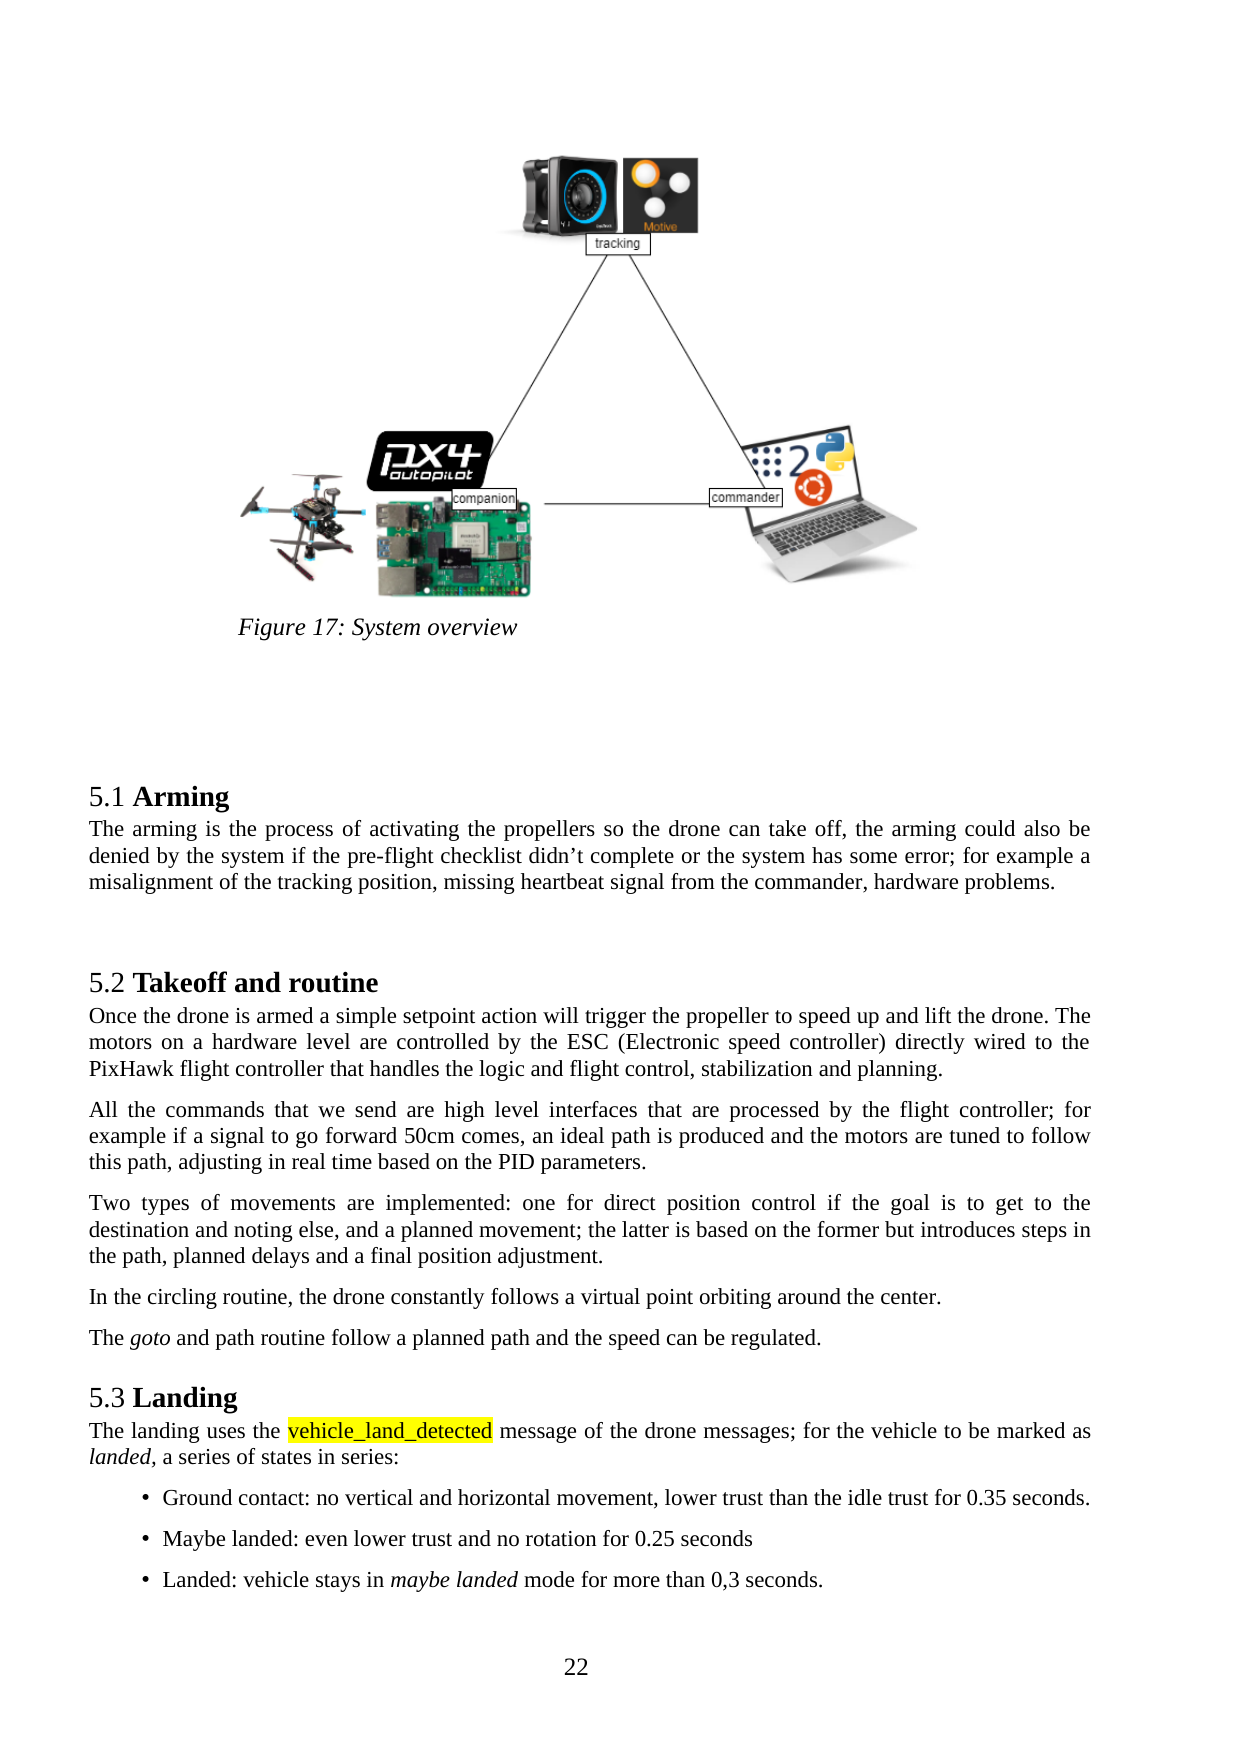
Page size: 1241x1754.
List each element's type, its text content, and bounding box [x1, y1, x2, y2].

picture [237, 145, 945, 607]
subtitle 5.1 Arming [88, 779, 1093, 812]
subtitle 5.3 Landing [88, 1380, 1093, 1414]
list All the commands that we send are high level interfaces that are processed by the flight controller; for example if a signal to go forward 50cm comes, an ideal path is produced and the motors are tuned to follow this path, adjusting in real time based on the PID parameters. [88, 1096, 1093, 1175]
list The landing uses the vehicle_land_detected message of the drone messages; for the vehicle to be marked as landed, a series of states in series: [88, 1417, 1093, 1469]
list Maybe landed: even lower trust and no rotation for 0.25 seconds [142, 1525, 1093, 1551]
list Landed: vehicle stays in maybe landed mode for more than 0,3 seconds. [142, 1566, 1093, 1619]
list Ground contact: no vertical and horizontal movement, lower trust than the idle trust for 0.35 seconds. [142, 1484, 1093, 1511]
list Figure 17: System overview [238, 607, 945, 641]
list Once the drone is armed a simple setpoint action will trigger the propeller to speed up and lift the drone. The motors on a hardware level are controlled by the ESC (Electronic speed controller) directly wired to the PixHawk flight controller that handles the logic and flight control, stabilization and planning. [88, 1002, 1093, 1081]
subtitle 5.2 Takeoff and routine [88, 966, 1093, 999]
list The arming is the process of activating the propellers so the drone can take off, the arming could also be denied by the system if the pre-flight checklist didn’t complete or the system has some error; for example a misalignment of the tracking position, missing heartbeat signal from the commander, hardware problems. [88, 816, 1093, 894]
list Two types of movements are implemented: one for direct position control if the goal is to get to the destination and noting else, and a planned movement; the latter is based on the former but introduces steps in the path, planned delays and a final position adjustment. [88, 1189, 1093, 1268]
list The goto and path routine follow a planned path and the speed can be regulated. [88, 1324, 1093, 1350]
list In the circling routine, the drone constantly follows a virtual point orbiting around the center. [88, 1283, 1093, 1309]
